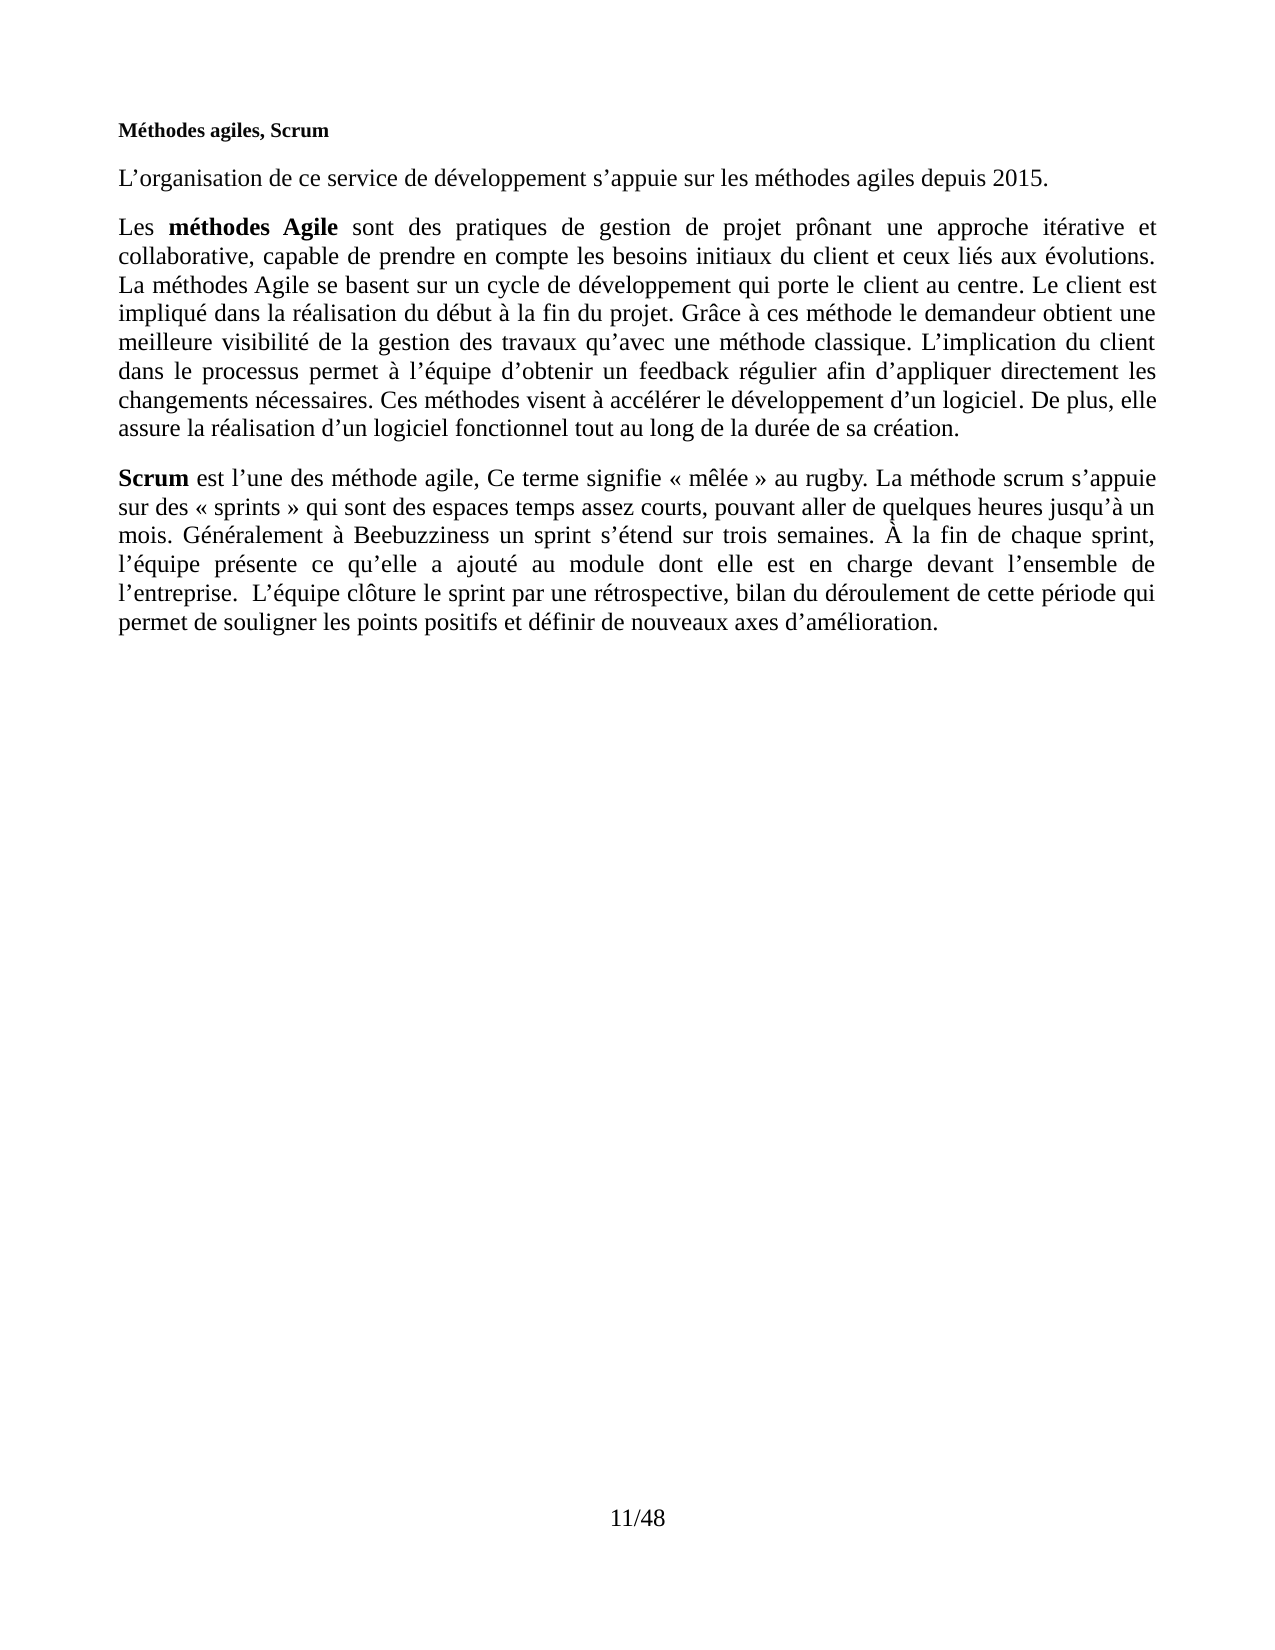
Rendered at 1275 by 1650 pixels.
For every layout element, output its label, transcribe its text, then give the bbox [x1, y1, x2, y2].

text Scrum est l’une des méthode agile, Ce terme signifie « mêlée » au rugby. La méthode scrum s’appuie sur des « sprints » qui sont des espaces temps assez courts, pouvant aller de quelques heures jusqu’à un mois. Généralement à Beebuzziness un sprint s’étend sur trois semaines. À la fin de chaque sprint, l’équipe présente ce qu’elle a ajouté au module dont elle est en charge devant l’ensemble de l’entreprise. L’équipe clôture le sprint par une rétrospective, bilan du déroulement de cette période qui permet de souligner les points positifs et définir de nouveaux axes d’amélioration. [118, 463, 1157, 635]
text L’organisation de ce service de développement s’appuie sur les méthodes agiles depuis 2015. [118, 163, 1157, 192]
text Les méthodes Agile sont des pratiques de gestion de projet prônant une approche itérative et collaborative, capable de prendre en compte les besoins initiaux du client et ceux liés aux évolutions. La méthodes Agile se basent sur un cycle de développement qui porte le client au centre. Le client est impliqué dans la réalisation du début à la fin du projet. Grâce à ces méthode le demandeur obtient une meilleure visibilité de la gestion des travaux qu’avec une méthode classique. L’implication du client dans le processus permet à l’équipe d’obtenir un feedback régulier afin d’appliquer directement les changements nécessaires. Ces méthodes visent à accélérer le développement d’un logiciel. De plus, elle assure la réalisation d’un logiciel fonctionnel tout au long de la durée de sa création. [118, 212, 1157, 442]
text Méthodes agiles, Scrum [118, 118, 1157, 142]
